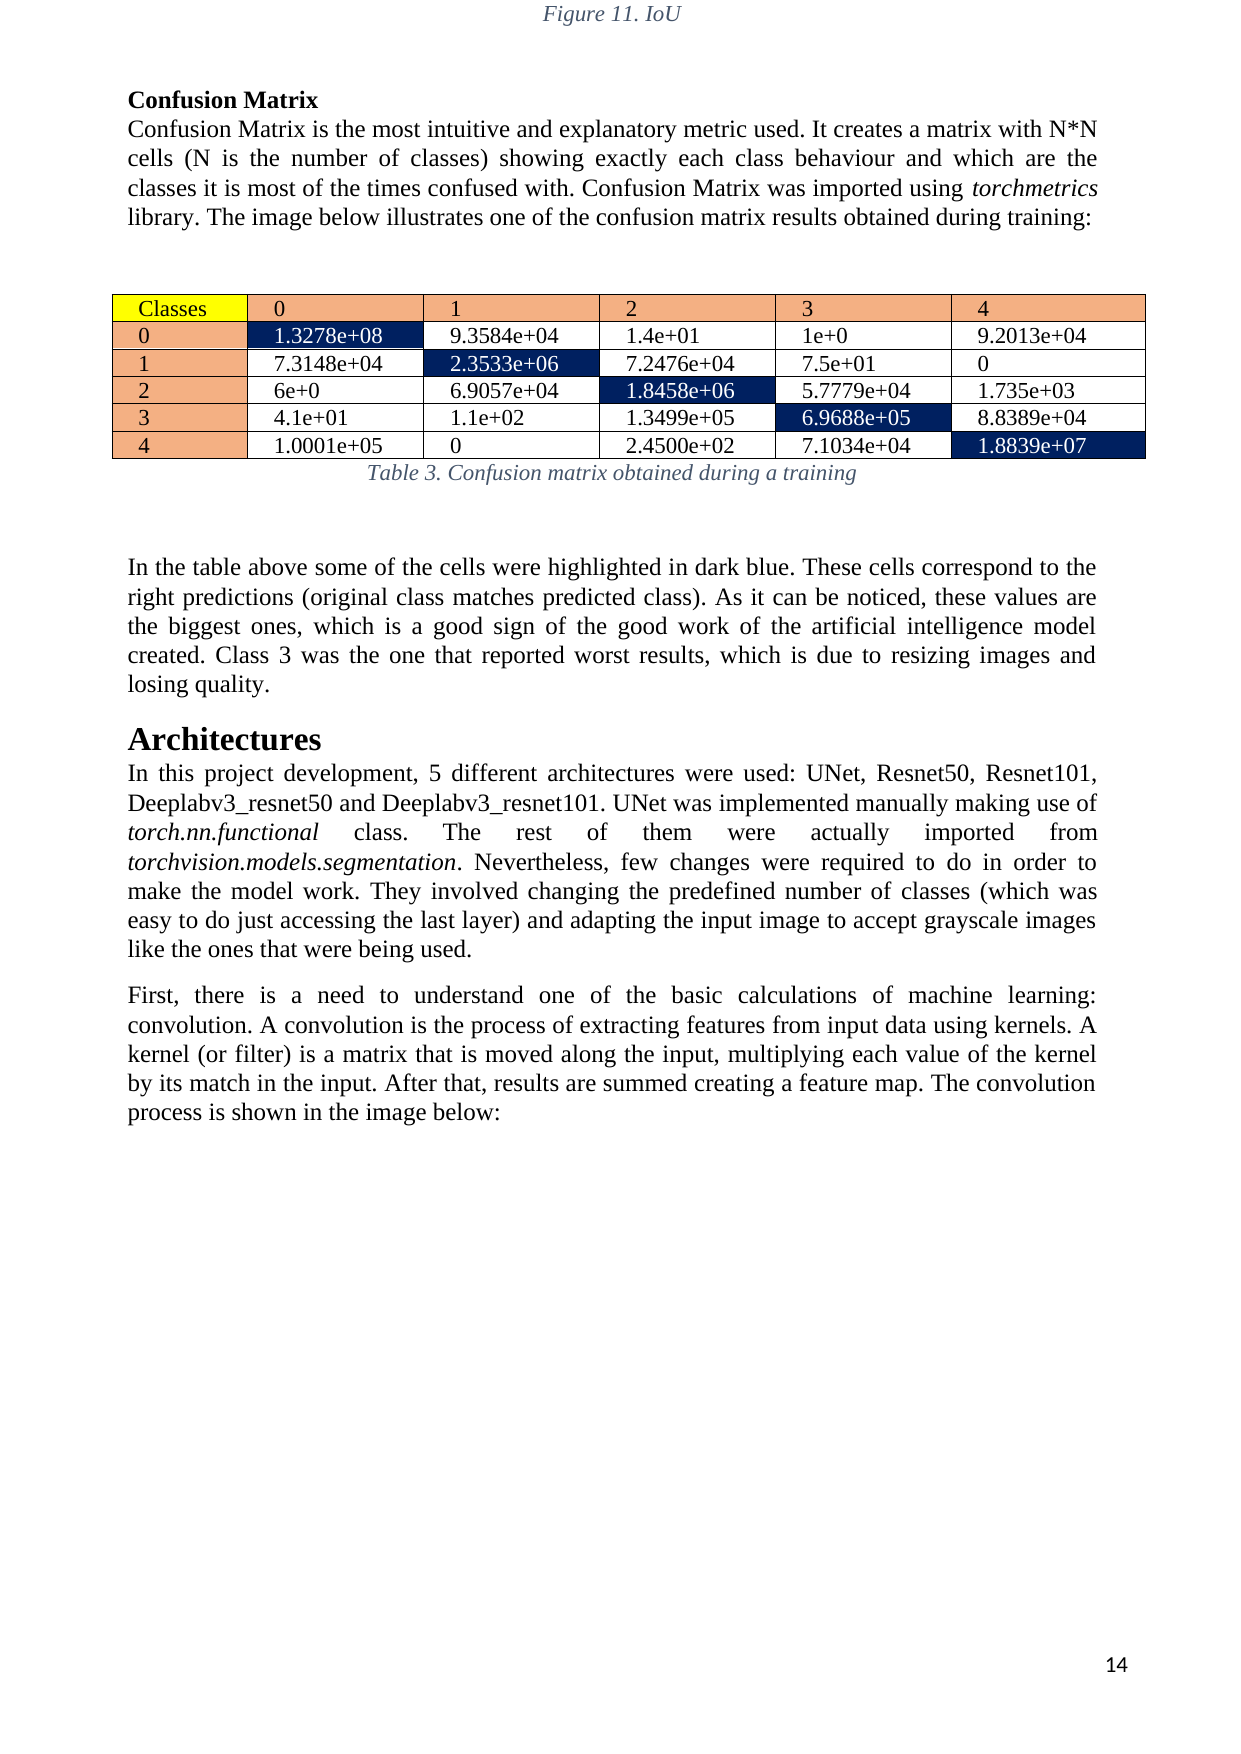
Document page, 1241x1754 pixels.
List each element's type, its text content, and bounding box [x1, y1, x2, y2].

text Confusion Matrix is the most intuitive and explanatory metric used. It creates a matrix with N*N cells (N is the number of classes) showing exactly each class behaviour and which are the classes it is most of the times confused with. Confusion Matrix was imported using torchmetrics library. The image below illustrates one of the confusion matrix results obtained during training: [127, 114, 1098, 231]
table_cell 1.735e+03 [952, 377, 1145, 403]
text First, there is a need to understand one of the basic calculations of machine learning: convolution. A convolution is the process of extracting features from input data using kernels. A kernel (or filter) is a matrix that is moved along the input, multiplying each value of the kernel by its match in the input. After that, results are summed creating a feature map. The convolution process is shown in the image below: [127, 980, 1098, 1126]
table_cell 5.7779e+04 [776, 377, 951, 403]
table_cell 9.3584e+04 [424, 322, 599, 348]
table_cell 0 [113, 322, 247, 348]
table_cell 6.9057e+04 [424, 377, 599, 403]
table_header 2 [600, 295, 775, 321]
table_cell 1 [113, 350, 247, 376]
table_cell 8.8389e+04 [952, 404, 1145, 431]
table_cell 1.3499e+05 [600, 404, 775, 431]
table_cell 1.8839e+07 [952, 432, 1145, 458]
table_cell 1.1e+02 [424, 404, 599, 431]
table_cell 7.3148e+04 [248, 350, 423, 376]
table_header 4 [952, 295, 1145, 321]
text Table 3. Confusion matrix obtained during a training [127, 459, 1098, 486]
table_cell 4 [113, 432, 247, 458]
table_cell 7.5e+01 [776, 350, 951, 376]
table_cell 2 [113, 377, 247, 403]
table_cell 9.2013e+04 [952, 322, 1145, 348]
table_header 3 [776, 295, 951, 321]
subtitle Architectures [127, 719, 1098, 758]
table_cell 2.4500e+02 [600, 432, 775, 458]
text In this project development, 5 different architectures were used: UNet, Resnet50, Resnet101, Deeplabv3_resnet50 and Deeplabv3_resnet101. UNet was implemented manually making use of torch.nn.functional class. The rest of them were actually imported from torchvision.models.segmentation. Nevertheless, few changes were required to do in order to make the model work. They involved changing the predefined number of classes (which was easy to do just accessing the last layer) and adapting the input image to accept grayscale images like the ones that were being used. [127, 758, 1098, 963]
table_cell 6e+0 [248, 377, 423, 403]
table_cell 3 [113, 404, 247, 431]
table_cell 4.1e+01 [248, 404, 423, 431]
table_cell 0 [952, 350, 1145, 376]
table_cell 1e+0 [776, 322, 951, 348]
table_header 1 [424, 295, 599, 321]
table_cell 6.9688e+05 [776, 404, 951, 431]
table_cell 1.3278e+08 [248, 322, 423, 348]
table_cell 2.3533e+06 [424, 350, 599, 376]
table_cell 7.2476e+04 [600, 350, 775, 376]
subtitle Confusion Matrix [127, 85, 1098, 113]
table_header 0 [248, 295, 423, 321]
table_cell 7.1034e+04 [776, 432, 951, 458]
table_cell 1.4e+01 [600, 322, 775, 348]
table_header Classes [113, 295, 247, 321]
table_cell 1.0001e+05 [248, 432, 423, 458]
text In the table above some of the cells were highlighted in dark blue. These cells correspond to the right predictions (original class matches predicted class). As it can be noticed, these values are the biggest ones, which is a good sign of the good work of the artificial intelligence model created. Class 3 was the one that reported worst results, which is due to resizing images and losing quality. [127, 552, 1098, 698]
table_cell 1.8458e+06 [600, 377, 775, 403]
table_cell 0 [424, 432, 599, 458]
text Figure 11. IoU [127, 0, 1098, 26]
